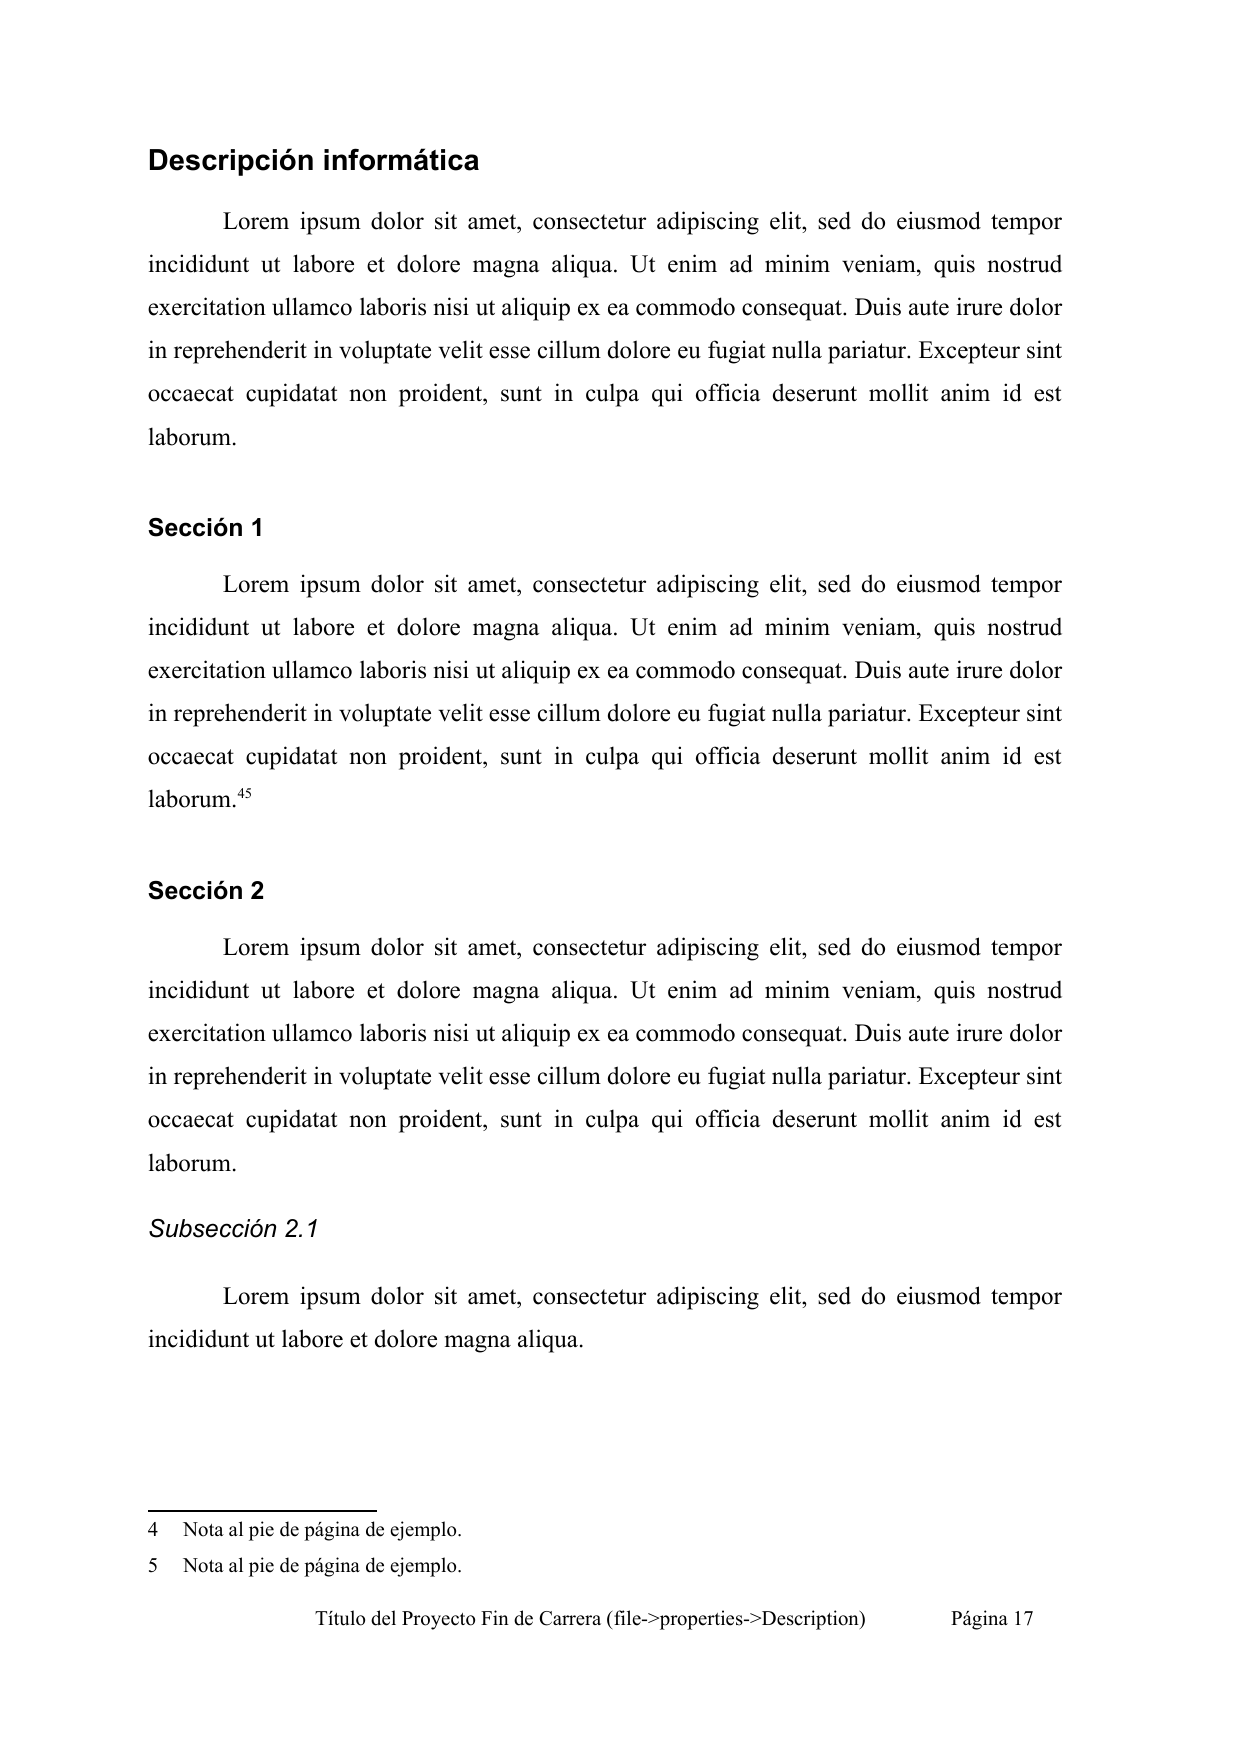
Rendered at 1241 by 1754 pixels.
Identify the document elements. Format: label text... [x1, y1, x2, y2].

subtitle Sección 1 [148, 513, 1063, 542]
text Lorem ipsum dolor sit amet, consectetur adipiscing elit, sed do eiusmod tempor incididunt ut labore et dolore magna aliqua. [148, 1281, 1063, 1353]
subtitle Subsección 2.1 [148, 1214, 1063, 1243]
subtitle Descripción informática [148, 143, 1063, 177]
text Lorem ipsum dolor sit amet, consectetur adipiscing elit, sed do eiusmod tempor incididunt ut labore et dolore magna aliqua. Ut enim ad minim veniam, quis nostrud exercitation ullamco laboris nisi ut aliquip ex ea commodo consequat. Duis aute irure dolor in reprehenderit in voluptate velit esse cillum dolore eu fugiat nulla pariatur. Excepteur sint occaecat cupidatat non proident, sunt in culpa qui officia deserunt mollit anim id est laborum. [148, 932, 1063, 1176]
text Lorem ipsum dolor sit amet, consectetur adipiscing elit, sed do eiusmod tempor incididunt ut labore et dolore magna aliqua. Ut enim ad minim veniam, quis nostrud exercitation ullamco laboris nisi ut aliquip ex ea commodo consequat. Duis aute irure dolor in reprehenderit in voluptate velit esse cillum dolore eu fugiat nulla pariatur. Excepteur sint occaecat cupidatat non proident, sunt in culpa qui officia deserunt mollit anim id est laborum. [148, 206, 1063, 450]
subtitle Sección 2 [148, 876, 1063, 905]
text Nota al pie de página de ejemplo. [148, 1517, 1063, 1541]
text Nota al pie de página de ejemplo. [148, 1553, 1063, 1577]
text Lorem ipsum dolor sit amet, consectetur adipiscing elit, sed do eiusmod tempor incididunt ut labore et dolore magna aliqua. Ut enim ad minim veniam, quis nostrud exercitation ullamco laboris nisi ut aliquip ex ea commodo consequat. Duis aute irure dolor in reprehenderit in voluptate velit esse cillum dolore eu fugiat nulla pariatur. Excepteur sint occaecat cupidatat non proident, sunt in culpa qui officia deserunt mollit anim id est laborum. [148, 569, 1063, 813]
